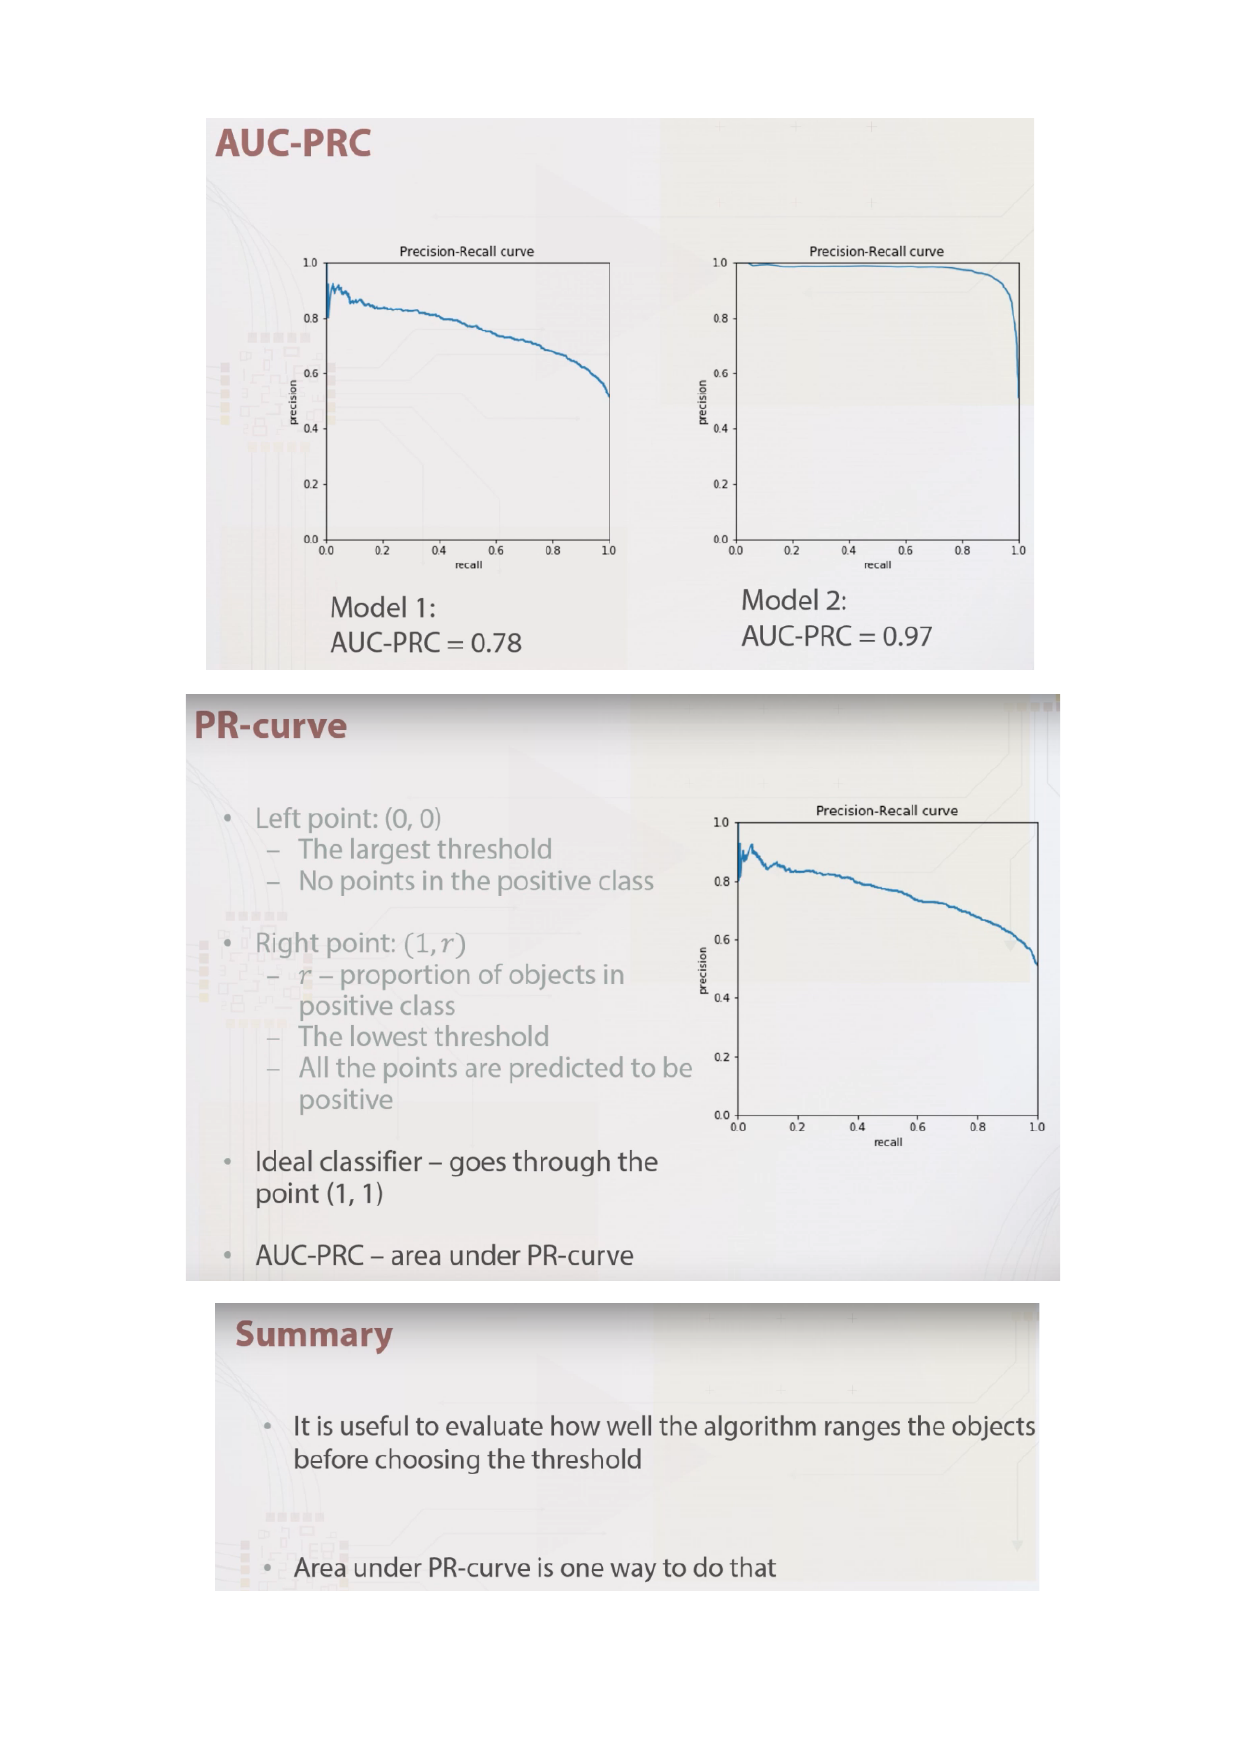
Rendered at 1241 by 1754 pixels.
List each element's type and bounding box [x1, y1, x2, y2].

picture [206, 118, 1035, 670]
picture [215, 1303, 1040, 1591]
picture [185, 694, 1060, 1281]
